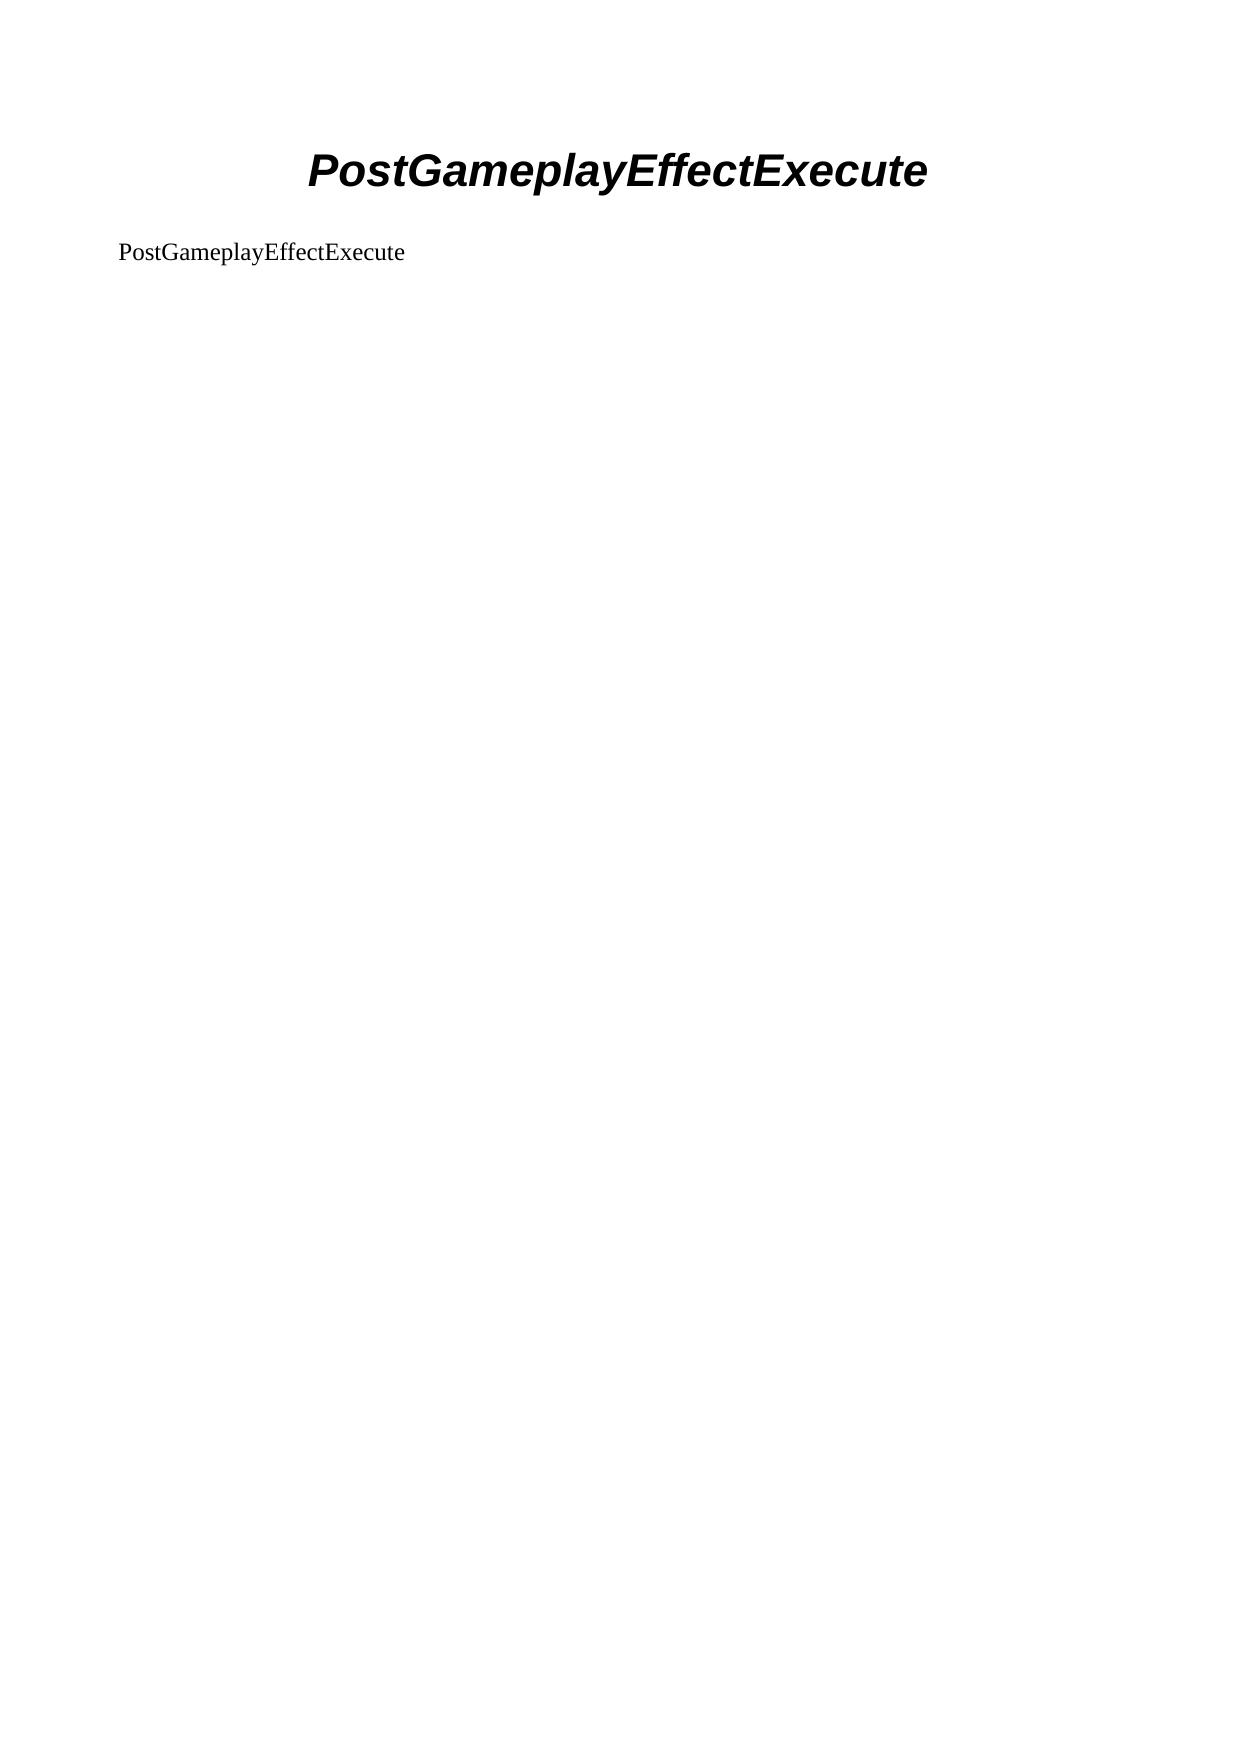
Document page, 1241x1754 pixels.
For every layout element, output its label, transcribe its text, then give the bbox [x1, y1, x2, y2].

text PostGameplayEffectExecute [118, 237, 1122, 266]
subtitle PostGameplayEffectExecute [118, 143, 1122, 196]
